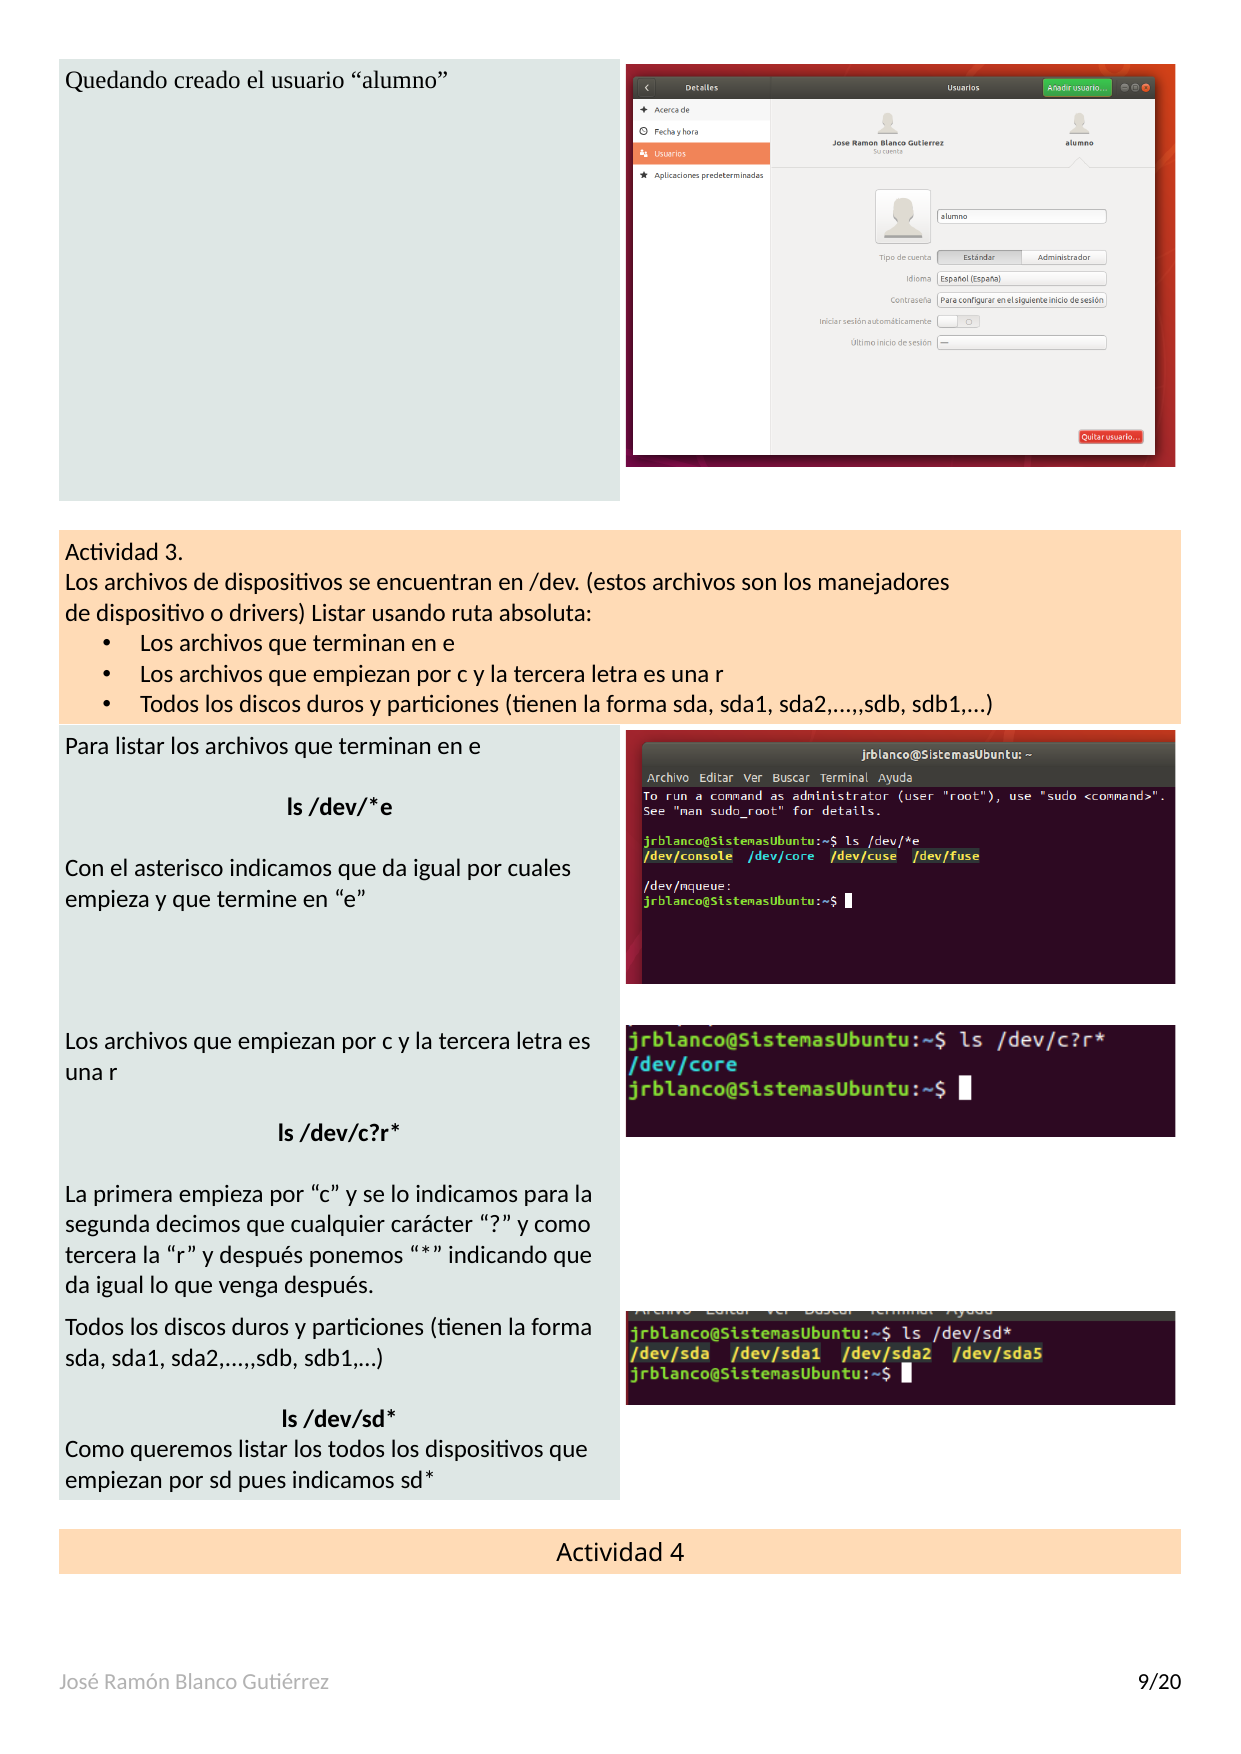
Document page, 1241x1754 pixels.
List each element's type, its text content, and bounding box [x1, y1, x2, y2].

table_header Actividad 3. Los archivos de dispositivos se encuentran en /dev. (estos archivos son los manejadores de dispositivo o drivers) Listar usando ruta absoluta: Los archivos que terminan en e Los archivos que empiezan por c y la tercera letra es una r Todos los discos duros y particiones (tienen la forma sda, sda1, sda2,...,,sdb, sdb1,...) [59, 530, 1181, 724]
table_cell [620, 725, 1181, 1019]
table_cell [620, 1019, 1181, 1306]
table_cell Quedando creado el usuario “alumno” [59, 59, 620, 501]
picture [625, 1025, 1176, 1137]
table_cell [620, 1306, 1181, 1500]
table_cell Todos los discos duros y particiones (tienen la forma sda, sda1, sda2,...,,sdb, sdb1,…) ls /dev/sd* Como queremos listar los todos los dispositivos que empiezan por sd pues indicamos sd* [59, 1306, 620, 1500]
table_cell [620, 59, 1181, 501]
picture [625, 730, 1176, 984]
picture [625, 64, 1176, 467]
picture [625, 1311, 1176, 1405]
table_header Actividad 4 [59, 1529, 1181, 1574]
table_cell Los archivos que empiezan por c y la tercera letra es una r ls /dev/c?r* La primera empieza por “c” y se lo indicamos para la segunda decimos que cualquier carácter “?” y como tercera la “r” y después ponemos “*” indicando que da igual lo que venga después. [59, 1019, 620, 1306]
table_cell Para listar los archivos que terminan en e ls /dev/*e Con el asterisco indicamos que da igual por cuales empieza y que termine en “e” [59, 725, 620, 1019]
